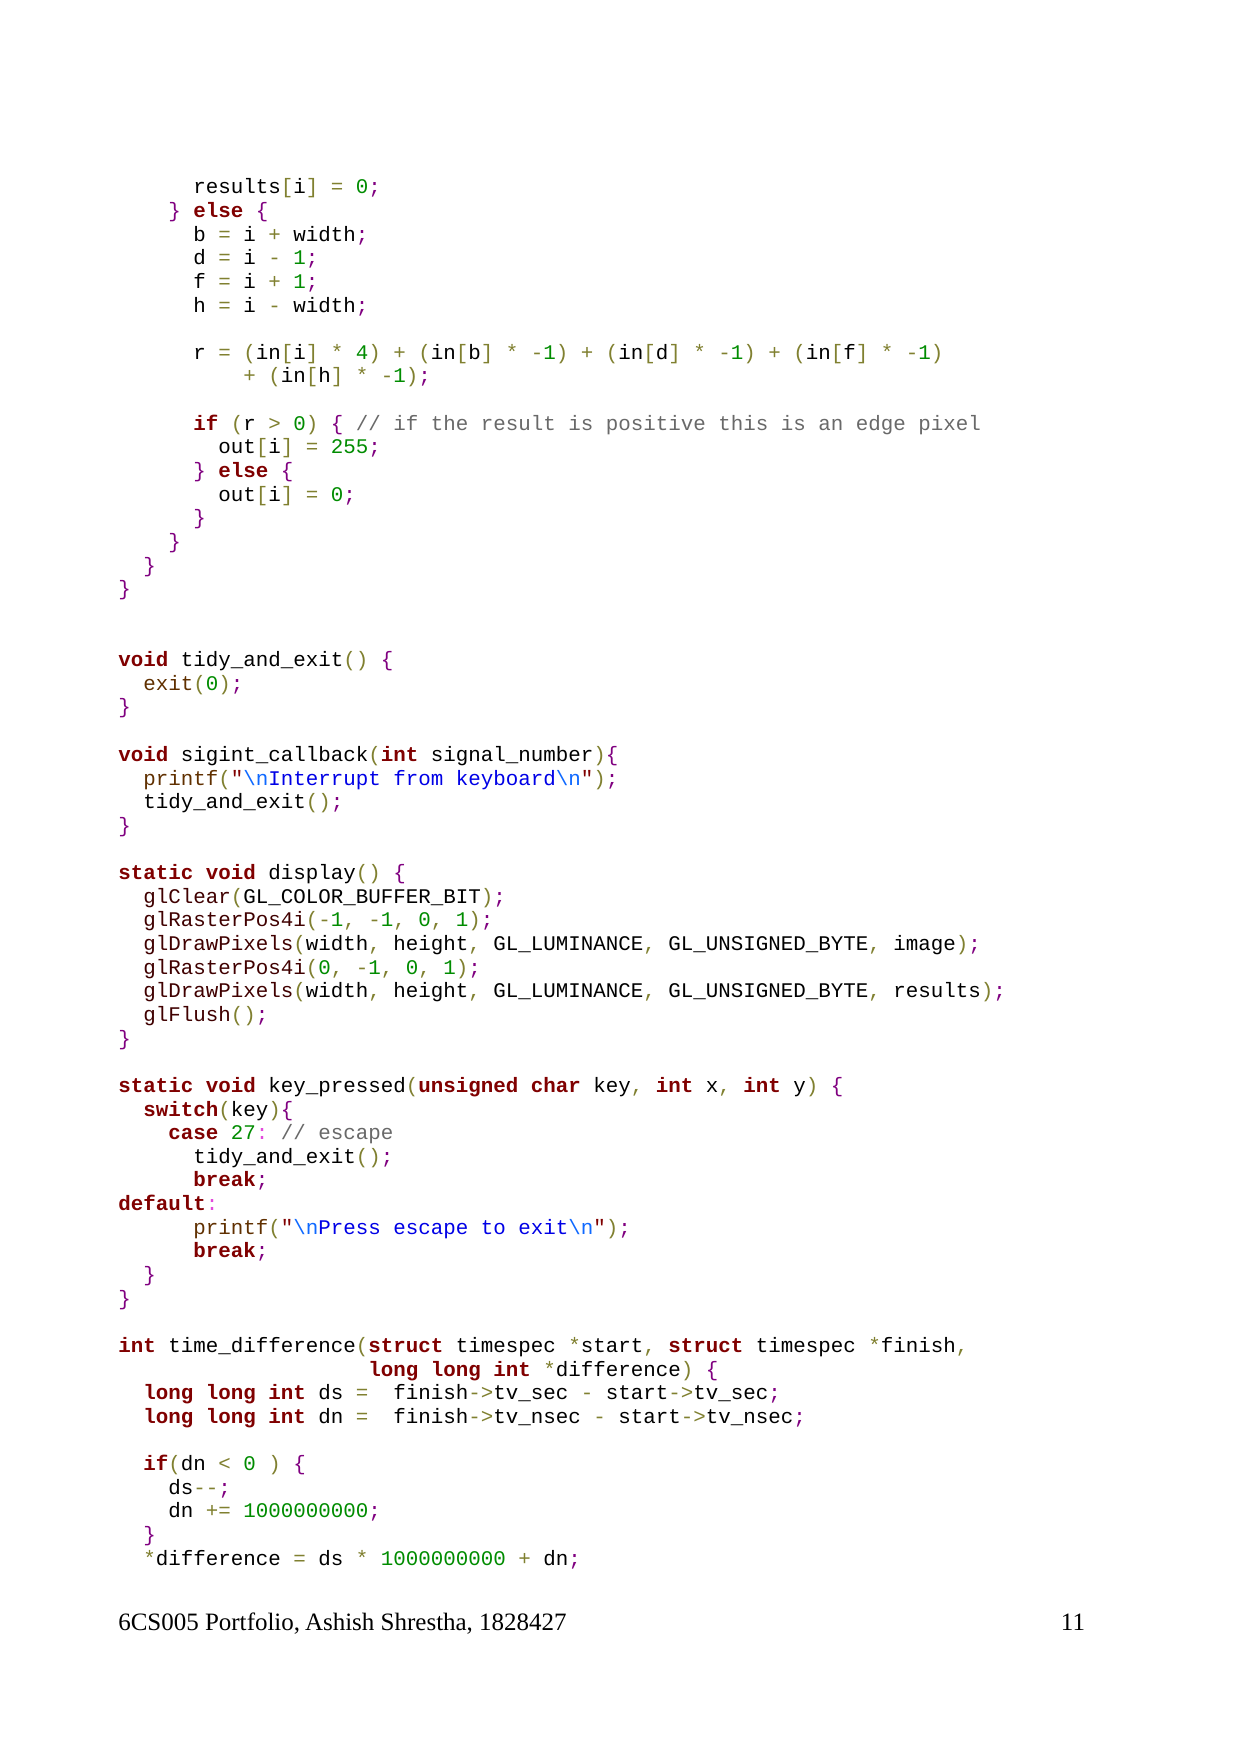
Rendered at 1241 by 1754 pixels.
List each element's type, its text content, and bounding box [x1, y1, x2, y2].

text + (in[h] * -1); [118, 366, 1122, 389]
text b = i + width; [118, 224, 1122, 247]
text out[i] = 0; [118, 484, 1122, 507]
text } [118, 1028, 1122, 1051]
text d = i - 1; [118, 247, 1122, 271]
text break; [118, 1240, 1122, 1264]
text void tidy_and_exit() { [118, 649, 1122, 673]
text h = i - width; [118, 294, 1122, 318]
text tidy_and_exit(); [118, 1146, 1122, 1169]
text static void key_pressed(unsigned char key, int x, int y) { [118, 1075, 1122, 1098]
text default: [118, 1193, 1122, 1217]
text *difference = ds * 1000000000 + dn; [118, 1548, 1122, 1571]
text void sigint_callback(int signal_number){ [118, 744, 1122, 767]
text glDrawPixels(width, height, GL_LUMINANCE, GL_UNSIGNED_BYTE, results); [118, 980, 1122, 1004]
text exit(0); [118, 673, 1122, 697]
text tidy_and_exit(); [118, 791, 1122, 815]
text out[i] = 255; [118, 436, 1122, 460]
text printf("\nInterrupt from keyboard\n"); [118, 767, 1122, 791]
text glDrawPixels(width, height, GL_LUMINANCE, GL_UNSIGNED_BYTE, image); [118, 933, 1122, 957]
text long long int ds = finish->tv_sec - start->tv_sec; [118, 1382, 1122, 1406]
text if (r > 0) { // if the result is positive this is an edge pixel [118, 413, 1122, 436]
text ds--; [118, 1477, 1122, 1501]
text } [118, 815, 1122, 838]
text } else { [118, 460, 1122, 484]
text case 27: // escape [118, 1122, 1122, 1146]
text } [118, 555, 1122, 578]
text long long int *difference) { [118, 1359, 1122, 1382]
text } [118, 507, 1122, 531]
text } [118, 1288, 1122, 1311]
text break; [118, 1169, 1122, 1193]
text } [118, 697, 1122, 720]
text glClear(GL_COLOR_BUFFER_BIT); [118, 886, 1122, 909]
text long long int dn = finish->tv_nsec - start->tv_nsec; [118, 1406, 1122, 1429]
text } [118, 1524, 1122, 1548]
text dn += 1000000000; [118, 1501, 1122, 1524]
text results[i] = 0; [118, 176, 1122, 200]
text glRasterPos4i(0, -1, 0, 1); [118, 957, 1122, 980]
text int time_difference(struct timespec *start, struct timespec *finish, [118, 1335, 1122, 1359]
text } [118, 531, 1122, 555]
text glRasterPos4i(-1, -1, 0, 1); [118, 909, 1122, 933]
text printf("\nPress escape to exit\n"); [118, 1217, 1122, 1240]
text static void display() { [118, 862, 1122, 886]
text } else { [118, 200, 1122, 224]
text } [118, 578, 1122, 602]
text r = (in[i] * 4) + (in[b] * -1) + (in[d] * -1) + (in[f] * -1) [118, 342, 1122, 366]
text switch(key){ [118, 1098, 1122, 1122]
text f = i + 1; [118, 271, 1122, 294]
text if(dn < 0 ) { [118, 1453, 1122, 1477]
text } [118, 1264, 1122, 1288]
text glFlush(); [118, 1004, 1122, 1028]
